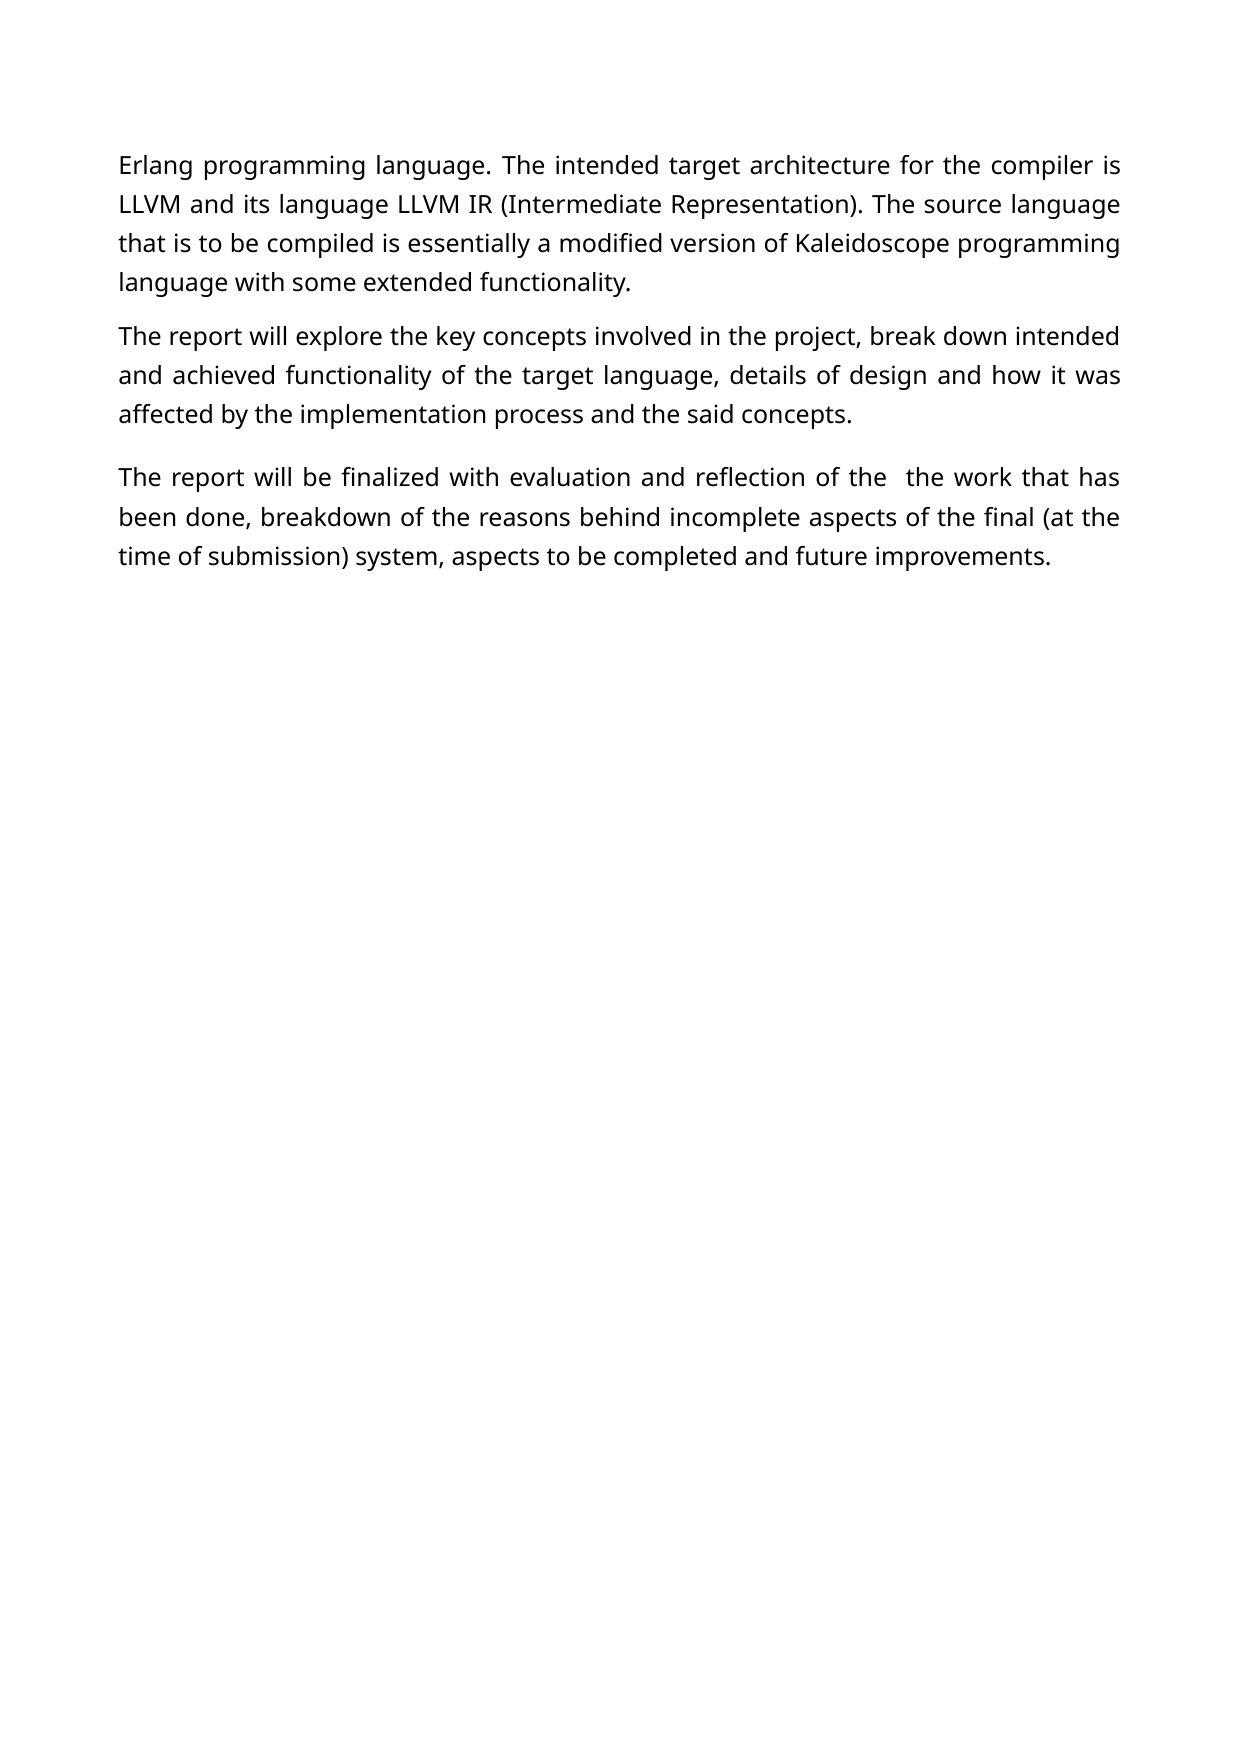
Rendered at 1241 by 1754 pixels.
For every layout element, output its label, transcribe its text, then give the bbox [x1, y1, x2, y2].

text The report will be finalized with evaluation and reflection of the the work that has been done, breakdown of the reasons behind incomplete aspects of the final (at the time of submission) system, aspects to be completed and future improvements. [118, 460, 1122, 572]
text Erlang programming language. The intended target architecture for the compiler is LLVM and its language LLVM IR (Intermediate Representation). The source language that is to be compiled is essentially a modified version of Kaleidoscope programming language with some extended functionality. [118, 148, 1122, 299]
text The report will explore the key concepts involved in the project, break down intended and achieved functionality of the target language, details of design and how it was affected by the implementation process and the said concepts. [118, 319, 1122, 431]
